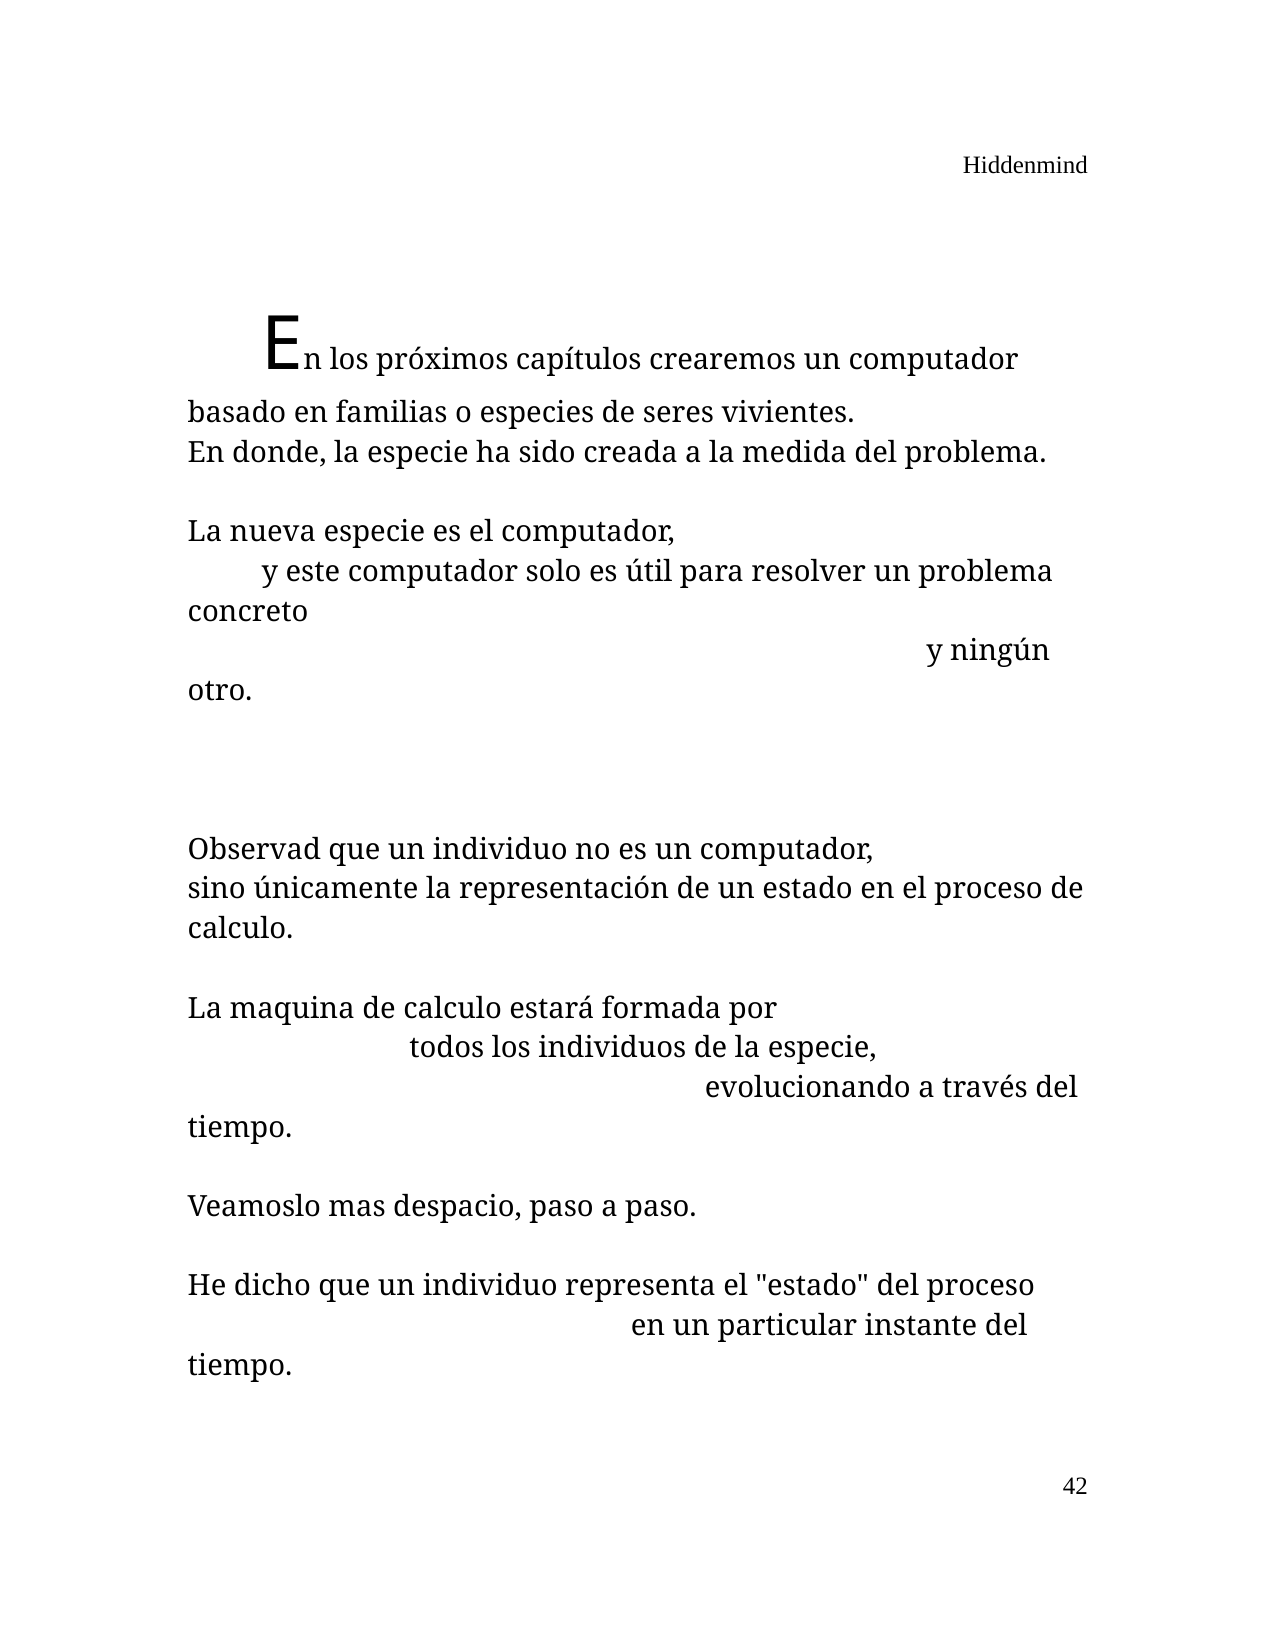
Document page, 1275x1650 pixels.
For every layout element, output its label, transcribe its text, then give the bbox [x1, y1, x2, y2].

text Observad que un individuo no es un computador, [187, 828, 1087, 868]
text En los próximos capítulos crearemos un computador basado en familias o especies de seres vivientes. [187, 289, 1087, 431]
text y ningún otro. [187, 630, 1087, 709]
text La nueva especie es el computador, [187, 511, 1087, 550]
text todos los individuos de la especie, evolucionando a través del tiempo. [187, 1027, 1087, 1146]
text sino únicamente la representación de un estado en el proceso de calculo. [187, 868, 1087, 947]
text y este computador solo es útil para resolver un problema concreto [187, 550, 1087, 630]
text En donde, la especie ha sido creada a la medida del problema. [187, 431, 1087, 471]
text La maquina de calculo estará formada por [187, 987, 1087, 1027]
text He dicho que un individuo representa el "estado" del proceso [187, 1265, 1087, 1304]
text en un particular instante del tiempo. [187, 1304, 1087, 1384]
text Veamoslo mas despacio, paso a paso. [187, 1185, 1087, 1225]
